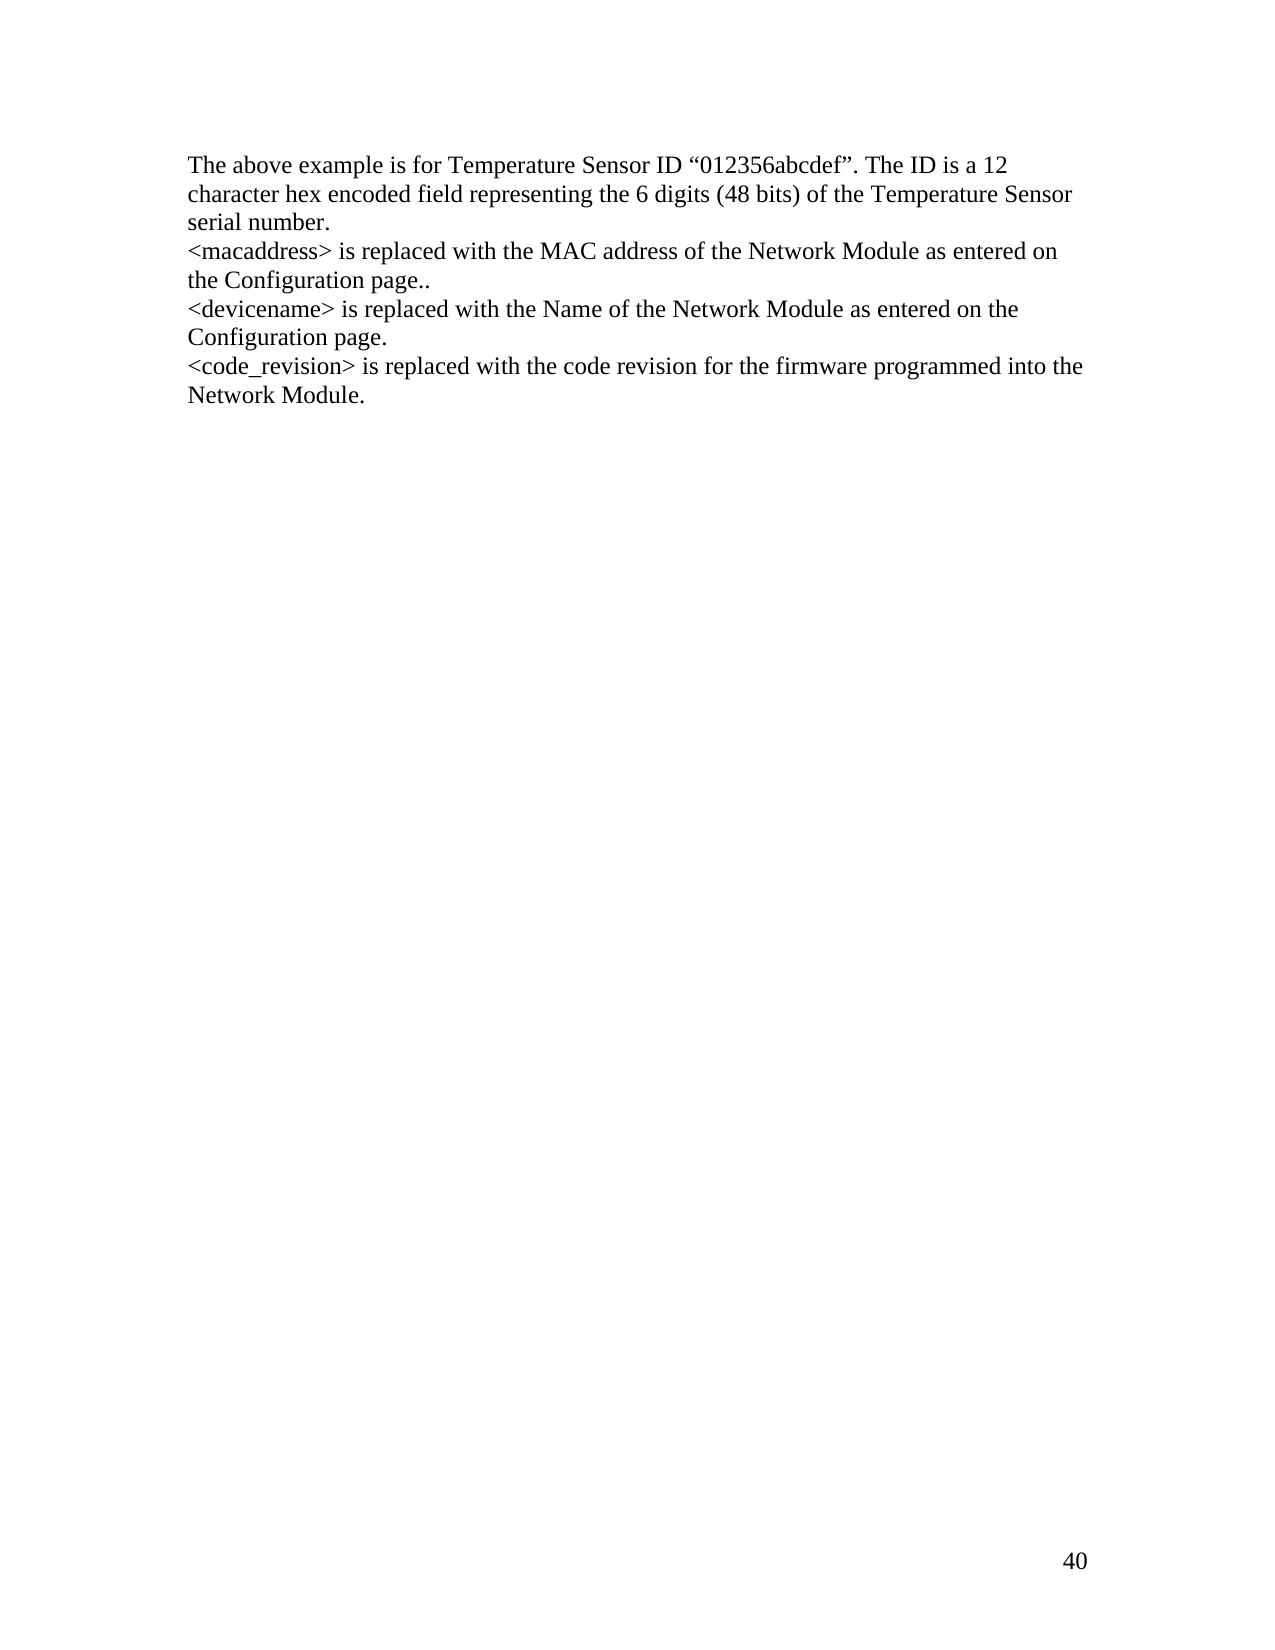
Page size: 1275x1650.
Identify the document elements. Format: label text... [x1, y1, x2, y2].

text <macaddress> is replaced with the MAC address of the Network Module as entered on the Configuration page.. [187, 236, 1087, 294]
text <devicename> is replaced with the Name of the Network Module as entered on the Configuration page. [187, 294, 1087, 351]
text The above example is for Temperature Sensor ID “012356abcdef”. The ID is a 12 character hex encoded field representing the 6 digits (48 bits) of the Temperature Sensor serial number. [187, 150, 1087, 236]
text <code_revision> is replaced with the code revision for the firmware programmed into the Network Module. [187, 351, 1087, 409]
